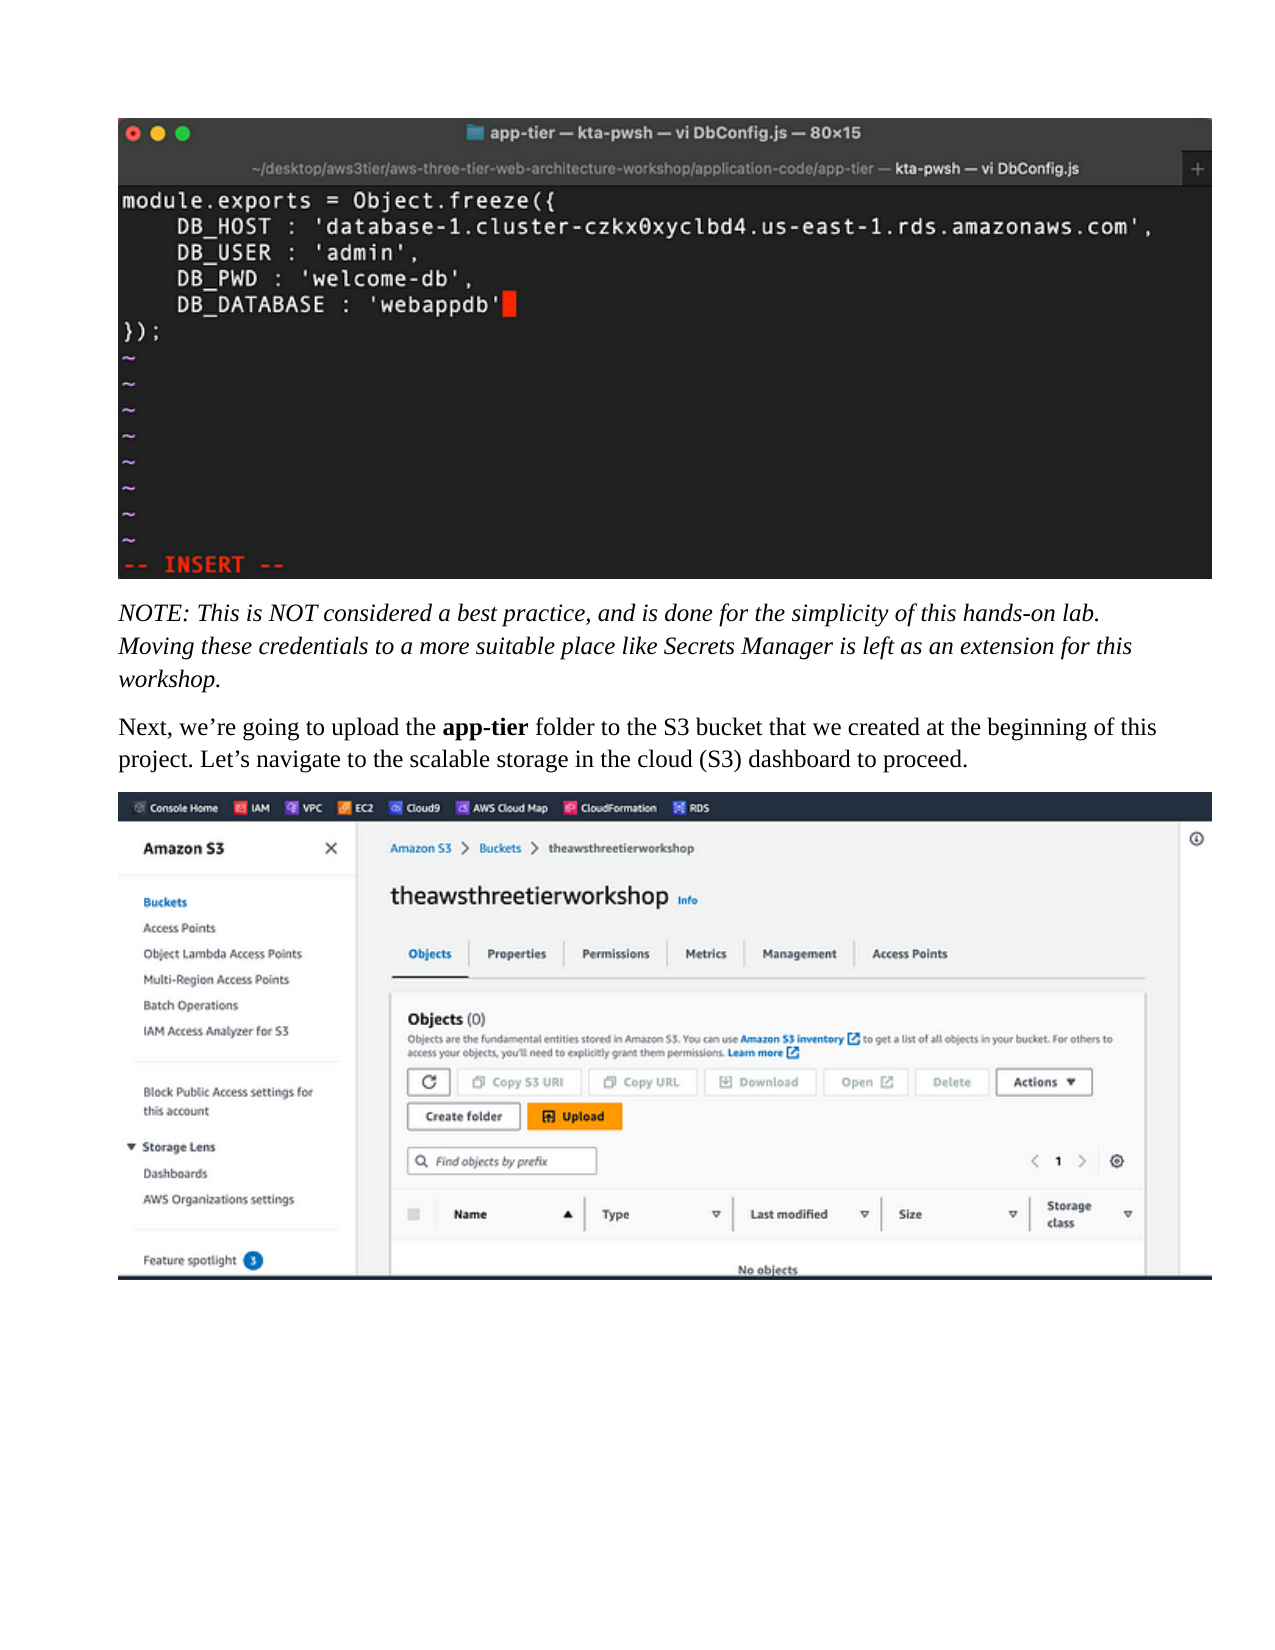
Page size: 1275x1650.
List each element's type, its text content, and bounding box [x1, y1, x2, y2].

picture [118, 792, 1212, 1280]
picture [118, 118, 1212, 579]
text Next, we’re going to upload the app-tier folder to the S3 bucket that we created at the beginning of this project. Let’s navigate to the scalable storage in the cloud (S3) dashboard to proceed. [118, 712, 1157, 773]
text NOTE: This is NOT considered a best practice, and is done for the simplicity of this hands-on lab. Moving these credentials to a more suitable place like Secrets Manager is left as an extension for this workshop. [118, 598, 1157, 693]
